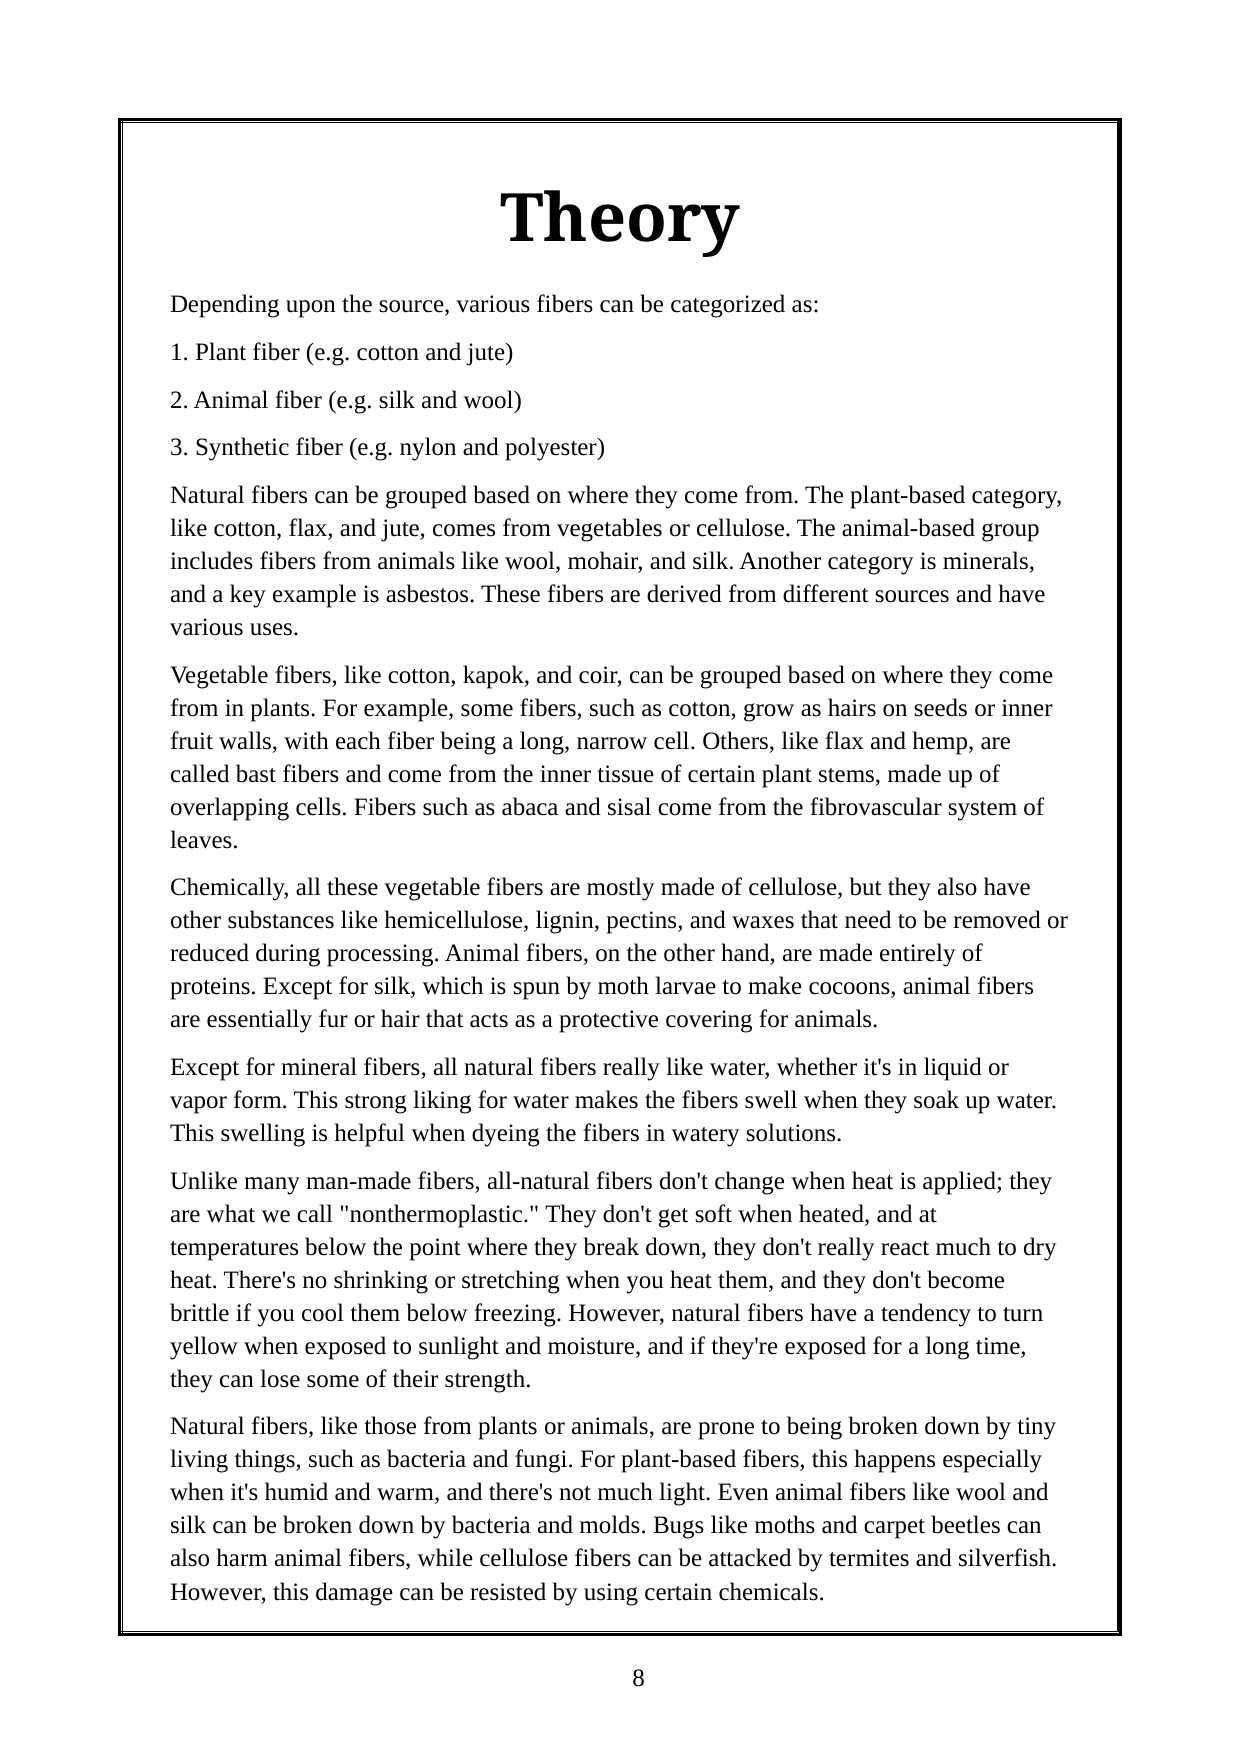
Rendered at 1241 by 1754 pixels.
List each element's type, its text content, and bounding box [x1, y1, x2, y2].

text Vegetable fibers, like cotton, kapok, and coir, can be grouped based on where they come from in plants. For example, some fibers, such as cotton, grow as hairs on seeds or inner fruit walls, with each fiber being a long, narrow cell. Others, like flax and hemp, are called bast fibers and come from the inner tissue of certain plant stems, made up of overlapping cells. Fibers such as abaca and sisal come from the fibrovascular system of leaves. [170, 660, 1070, 853]
text Chemically, all these vegetable fibers are mostly made of cellulose, but they also have other substances like hemicellulose, lignin, pectins, and waxes that need to be removed or reduced during processing. Animal fibers, on the other hand, are made entirely of proteins. Except for silk, which is spun by moth larvae to make cocoons, animal fibers are essentially fur or hair that acts as a protective covering for animals. [170, 872, 1070, 1033]
text 2. Animal fiber (e.g. silk and wool) [170, 385, 1070, 413]
text Depending upon the source, various fibers can be categorized as: [170, 289, 1070, 318]
text Except for mineral fibers, all natural fibers really like water, whether it's in liquid or vapor form. This strong liking for water makes the fibers swell when they soak up water. This swelling is helpful when dyeing the fibers in watery solutions. [170, 1052, 1070, 1147]
text Natural fibers can be grouped based on where they come from. The plant-based category, like cotton, flax, and jute, comes from vegetables or cellulose. The animal-based group includes fibers from animals like wool, mohair, and silk. Another category is minerals, and a key example is asbestos. These fibers are derived from different sources and have various uses. [170, 480, 1070, 641]
text Theory [170, 171, 1070, 261]
text Natural fibers, like those from plants or animals, are prone to being broken down by tiny living things, such as bacteria and fungi. For plant-based fibers, this happens especially when it's humid and warm, and there's not much light. Even animal fibers like wool and silk can be broken down by bacteria and molds. Bugs like moths and carpet beetles can also harm animal fibers, while cellulose fibers can be attacked by termites and silverfish. However, this damage can be resisted by using certain chemicals. [170, 1411, 1070, 1605]
text Unlike many man-made fibers, all-natural fibers don't change when heat is applied; they are what we call "nonthermoplastic." They don't get soft when heated, and at temperatures below the point where they break down, they don't really react much to dry heat. There's no shrinking or stretching when you heat them, and they don't become brittle if you cool them below freezing. However, natural fibers have a tendency to turn yellow when exposed to sunlight and moisture, and if they're exposed for a long time, they can lose some of their strength. [170, 1166, 1070, 1393]
text 1. Plant fiber (e.g. cotton and jute) [170, 337, 1070, 366]
text 3. Synthetic fiber (e.g. nylon and polyester) [170, 432, 1070, 461]
